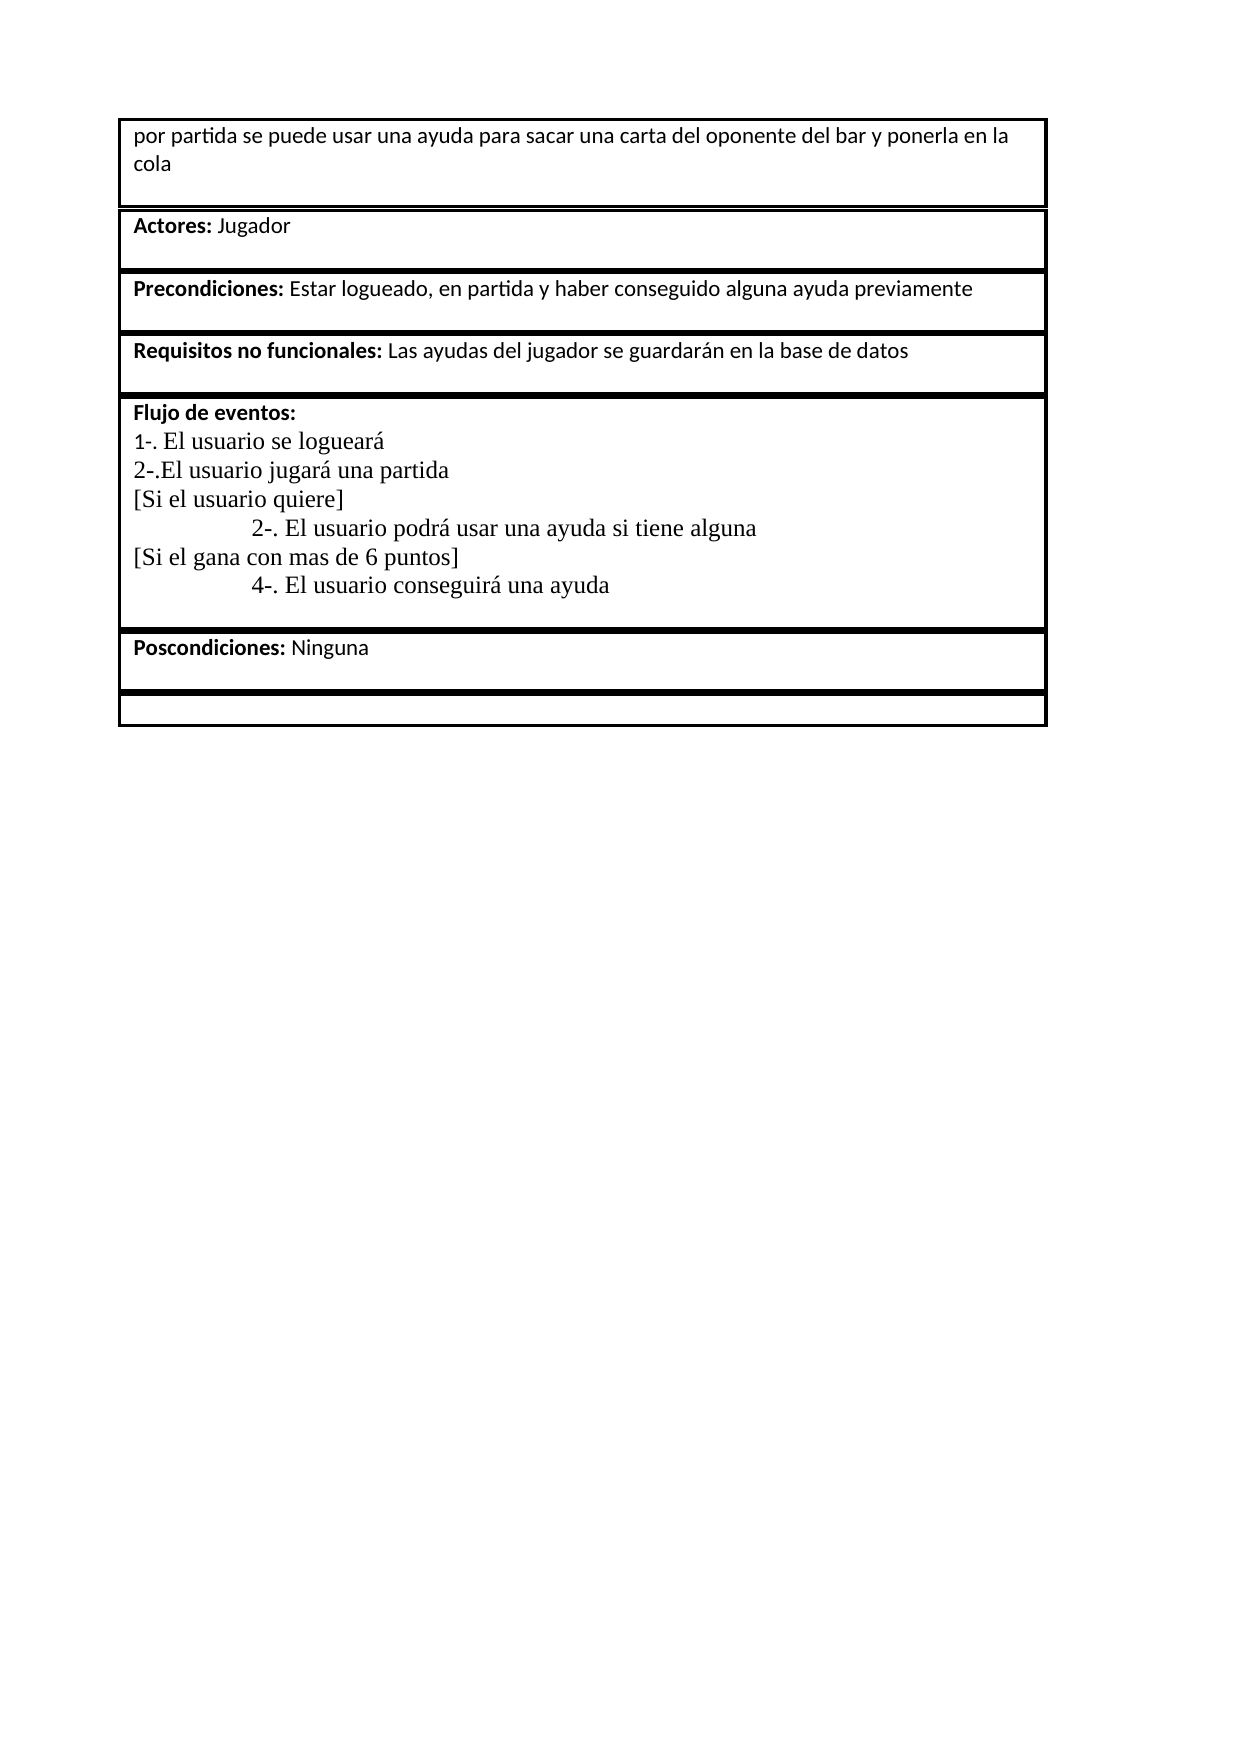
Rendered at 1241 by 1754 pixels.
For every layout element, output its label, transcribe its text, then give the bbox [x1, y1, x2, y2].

table_cell Actores: Jugador [121, 212, 1044, 268]
table_cell Precondiciones: Estar logueado, en partida y haber conseguido alguna ayuda previamente [121, 274, 1044, 330]
table_cell Requisitos no funcionales: Las ayudas del jugador se guardarán en la base de datos [121, 336, 1044, 392]
table_cell Poscondiciones: Ninguna [121, 634, 1044, 689]
table_cell Flujo de eventos: 1-. El usuario se logueará 2-.El usuario jugará una partida [Si el usuario quiere] 2-. El usuario podrá usar una ayuda si tiene alguna [Si el gana con mas de 6 puntos] 4-. El usuario conseguirá una ayuda [121, 399, 1044, 627]
table_cell [121, 696, 1044, 724]
table_cell por partida se puede usar una ayuda para sacar una carta del oponente del bar y ponerla en la cola [121, 121, 1044, 205]
